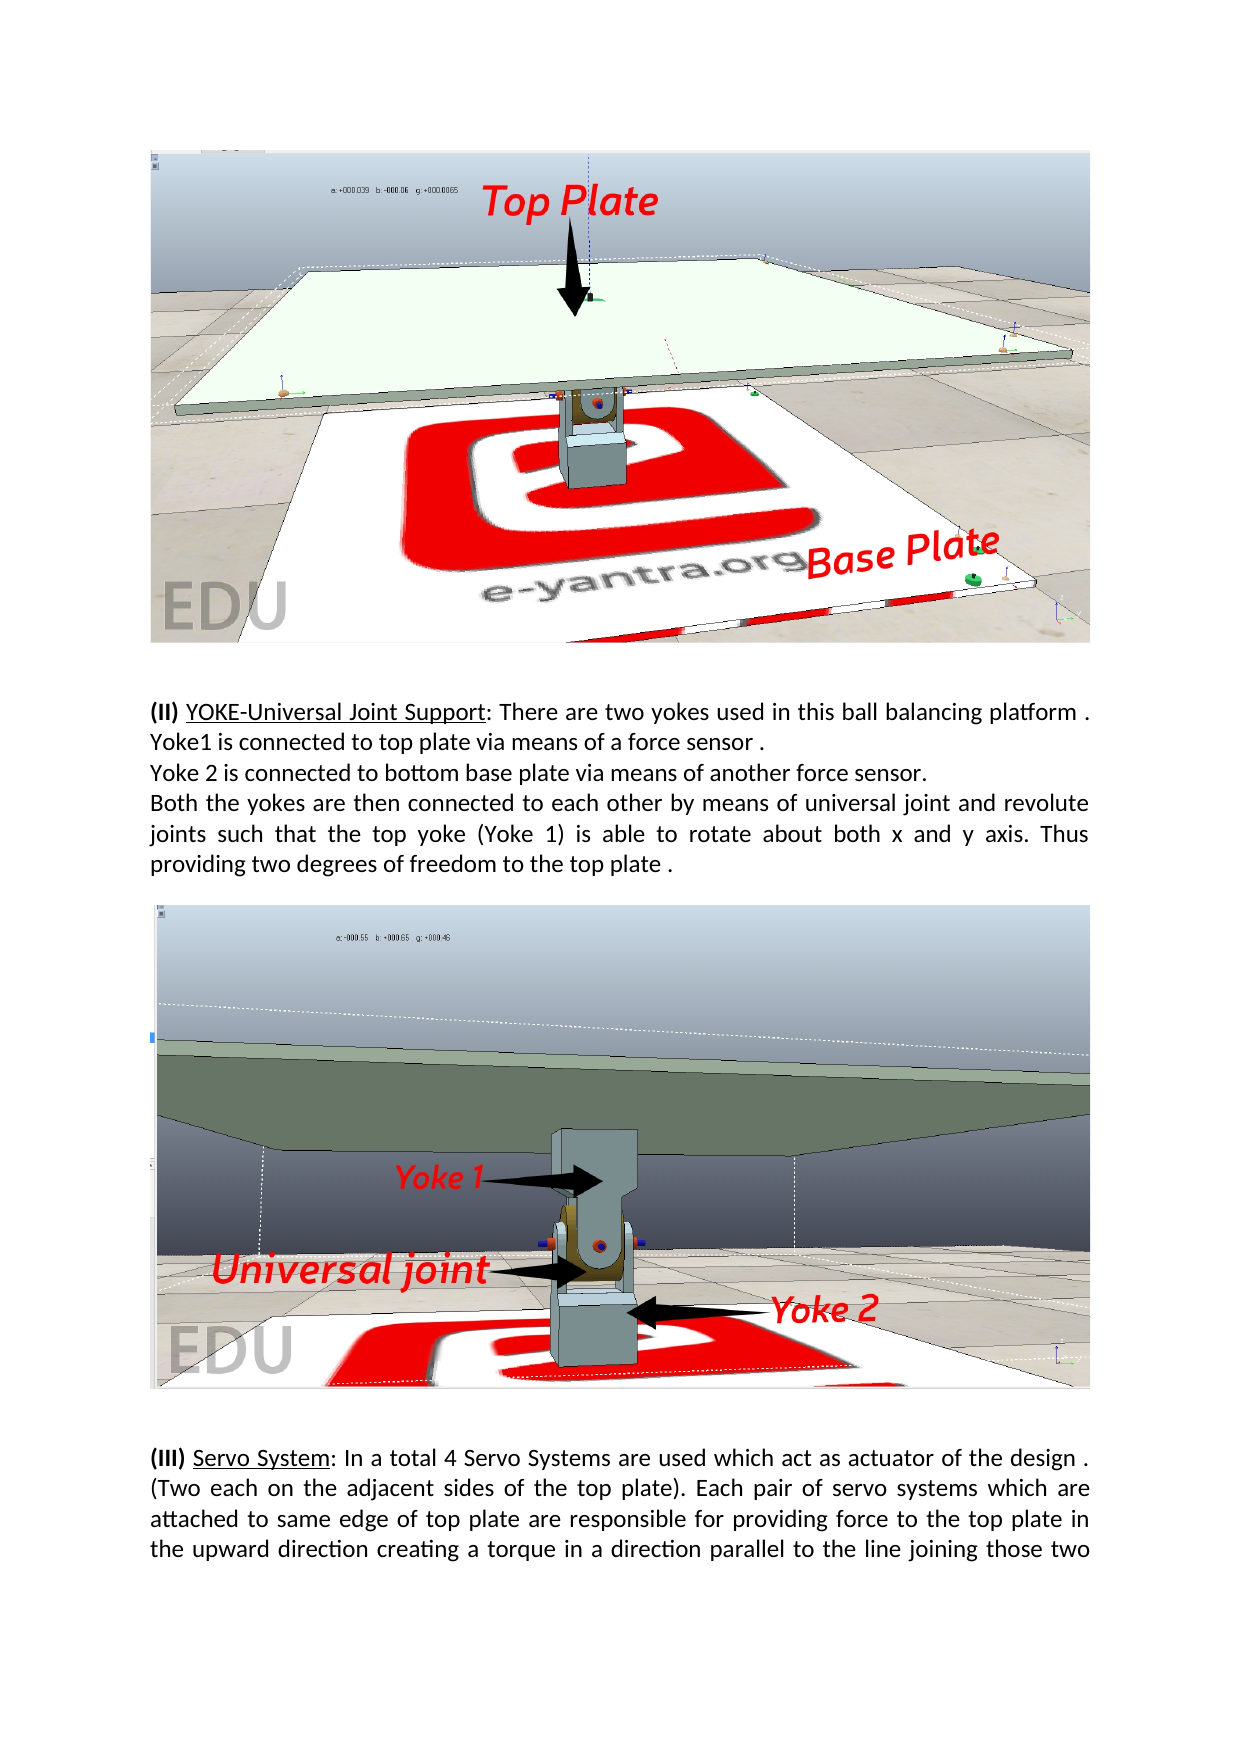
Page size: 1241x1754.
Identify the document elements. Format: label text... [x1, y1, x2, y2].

picture [150, 150, 1091, 643]
text (II) YOKE-Universal Joint Support: There are two yokes used in this ball balancing platform . Yoke1 is connected to top plate via means of a force sensor . [150, 696, 1090, 757]
picture [150, 905, 1091, 1389]
text Yoke 2 is connected to bottom base plate via means of another force sensor. [150, 757, 1090, 787]
text (III) Servo System: In a total 4 Servo Systems are used which act as actuator of the design .(Two each on the adjacent sides of the top plate). Each pair of servo systems which are attached to same edge of top plate are responsible for providing force to the top plate in the upward direction creating a torque in a direction parallel to the line joining those two [150, 1442, 1090, 1564]
text Both the yokes are then connected to each other by means of universal joint and revolute joints such that the top yoke (Yoke 1) is able to rotate about both x and y axis. Thus providing two degrees of freedom to the top plate . [150, 787, 1090, 879]
